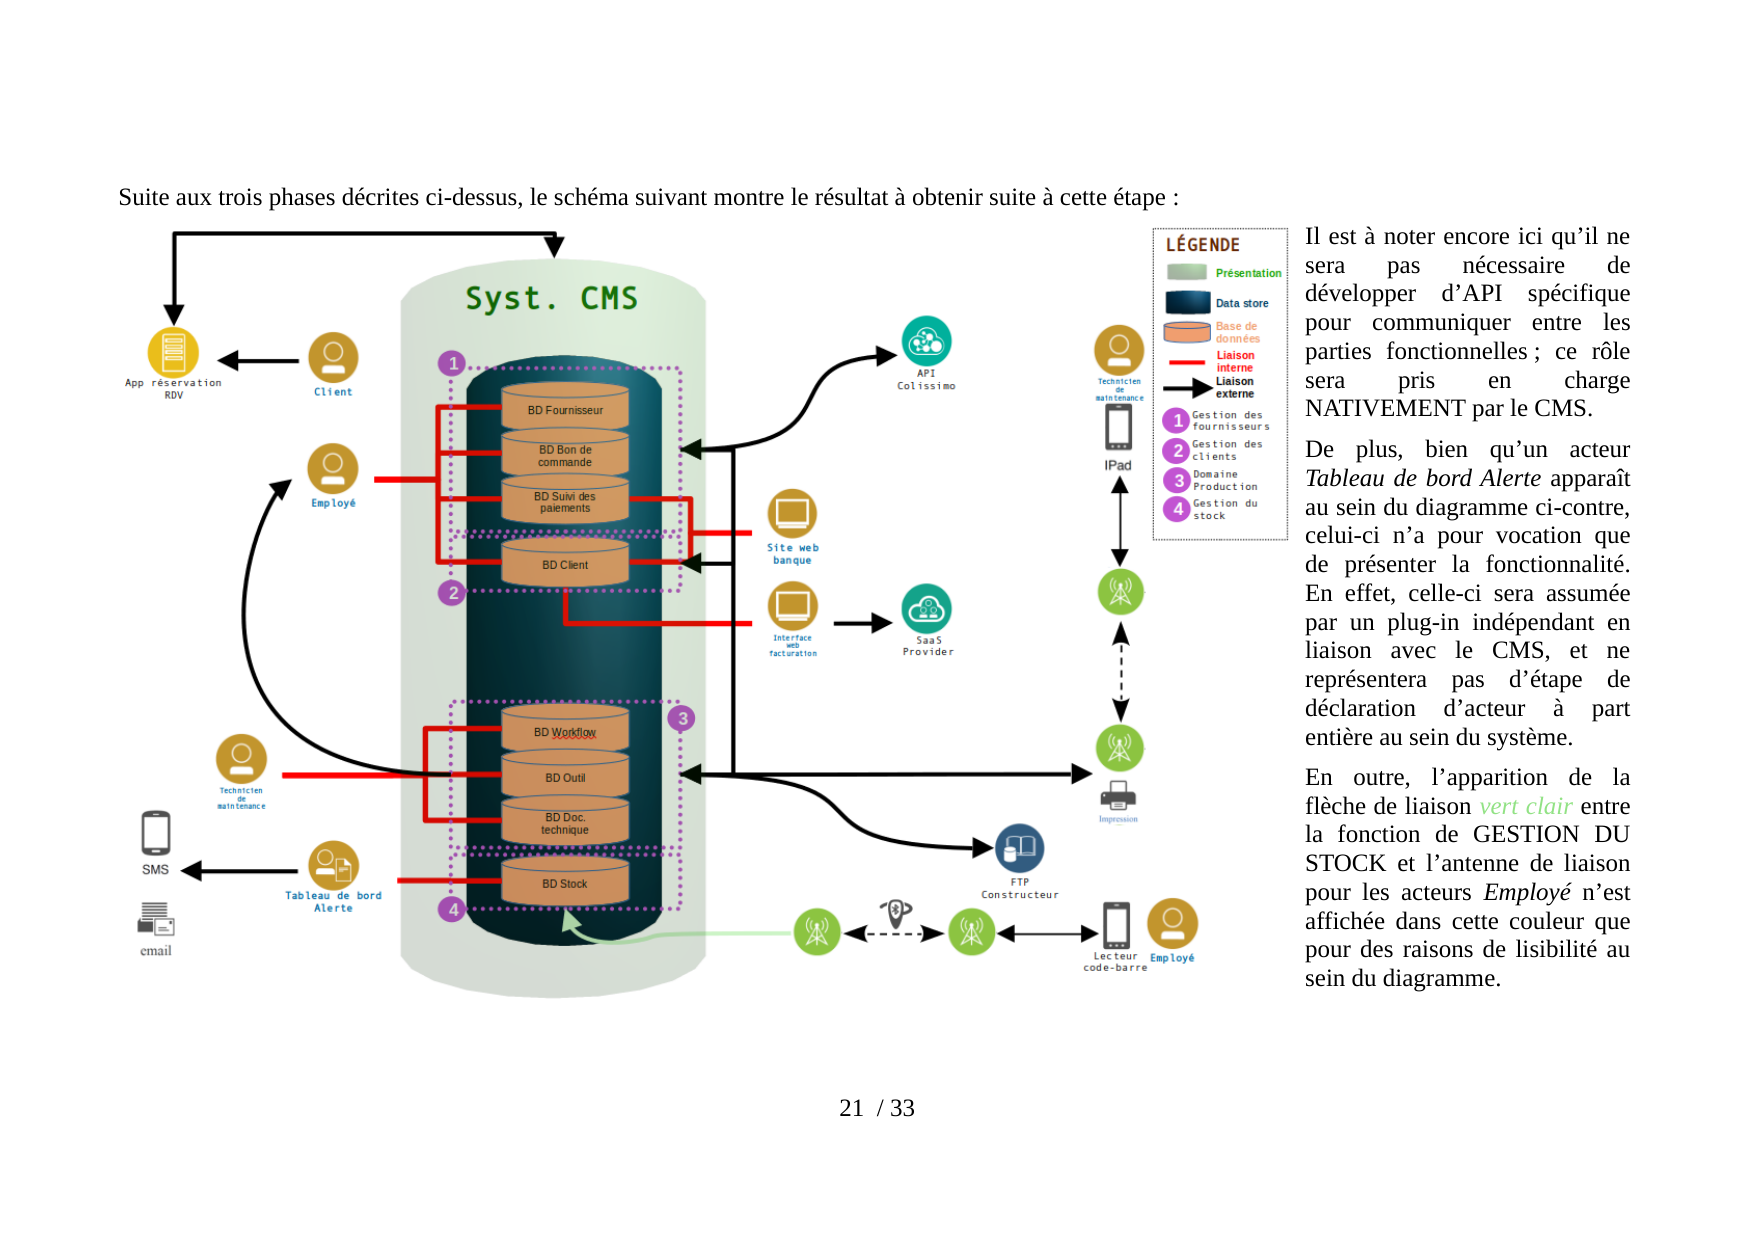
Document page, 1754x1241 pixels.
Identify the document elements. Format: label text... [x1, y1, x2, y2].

table_header [118, 215, 1299, 1007]
picture [123, 221, 1294, 1002]
table_header Il est à noter encore ici qu’il ne sera pas nécessaire de développer d’API spécifique pour communiquer entre les parties fonctionnelles ; ce rôle sera pris en charge NATIVEMENT par le CMS. De plus, bien qu’un acteur Tableau de bord Alerte apparaît au sein du diagramme ci-contre, celui-ci n’a pour vocation que de présenter la fonctionnalité. En effet, celle-ci sera assumée par un plug-in indépendant en liaison avec le CMS, et ne représentera pas d’étape de déclaration d’acteur à part entière au sein du système. En outre, l’apparition de la flèche de liaison vert clair entre la fonction de GESTION DU STOCK et l’antenne de liaison pour les acteurs Employé n’est affichée dans cette couleur que pour des raisons de lisibilité au sein du diagramme. [1299, 215, 1636, 1007]
text Suite aux trois phases décrites ci-dessus, le schéma suivant montre le résultat à obtenir suite à cette étape : [118, 182, 1636, 211]
